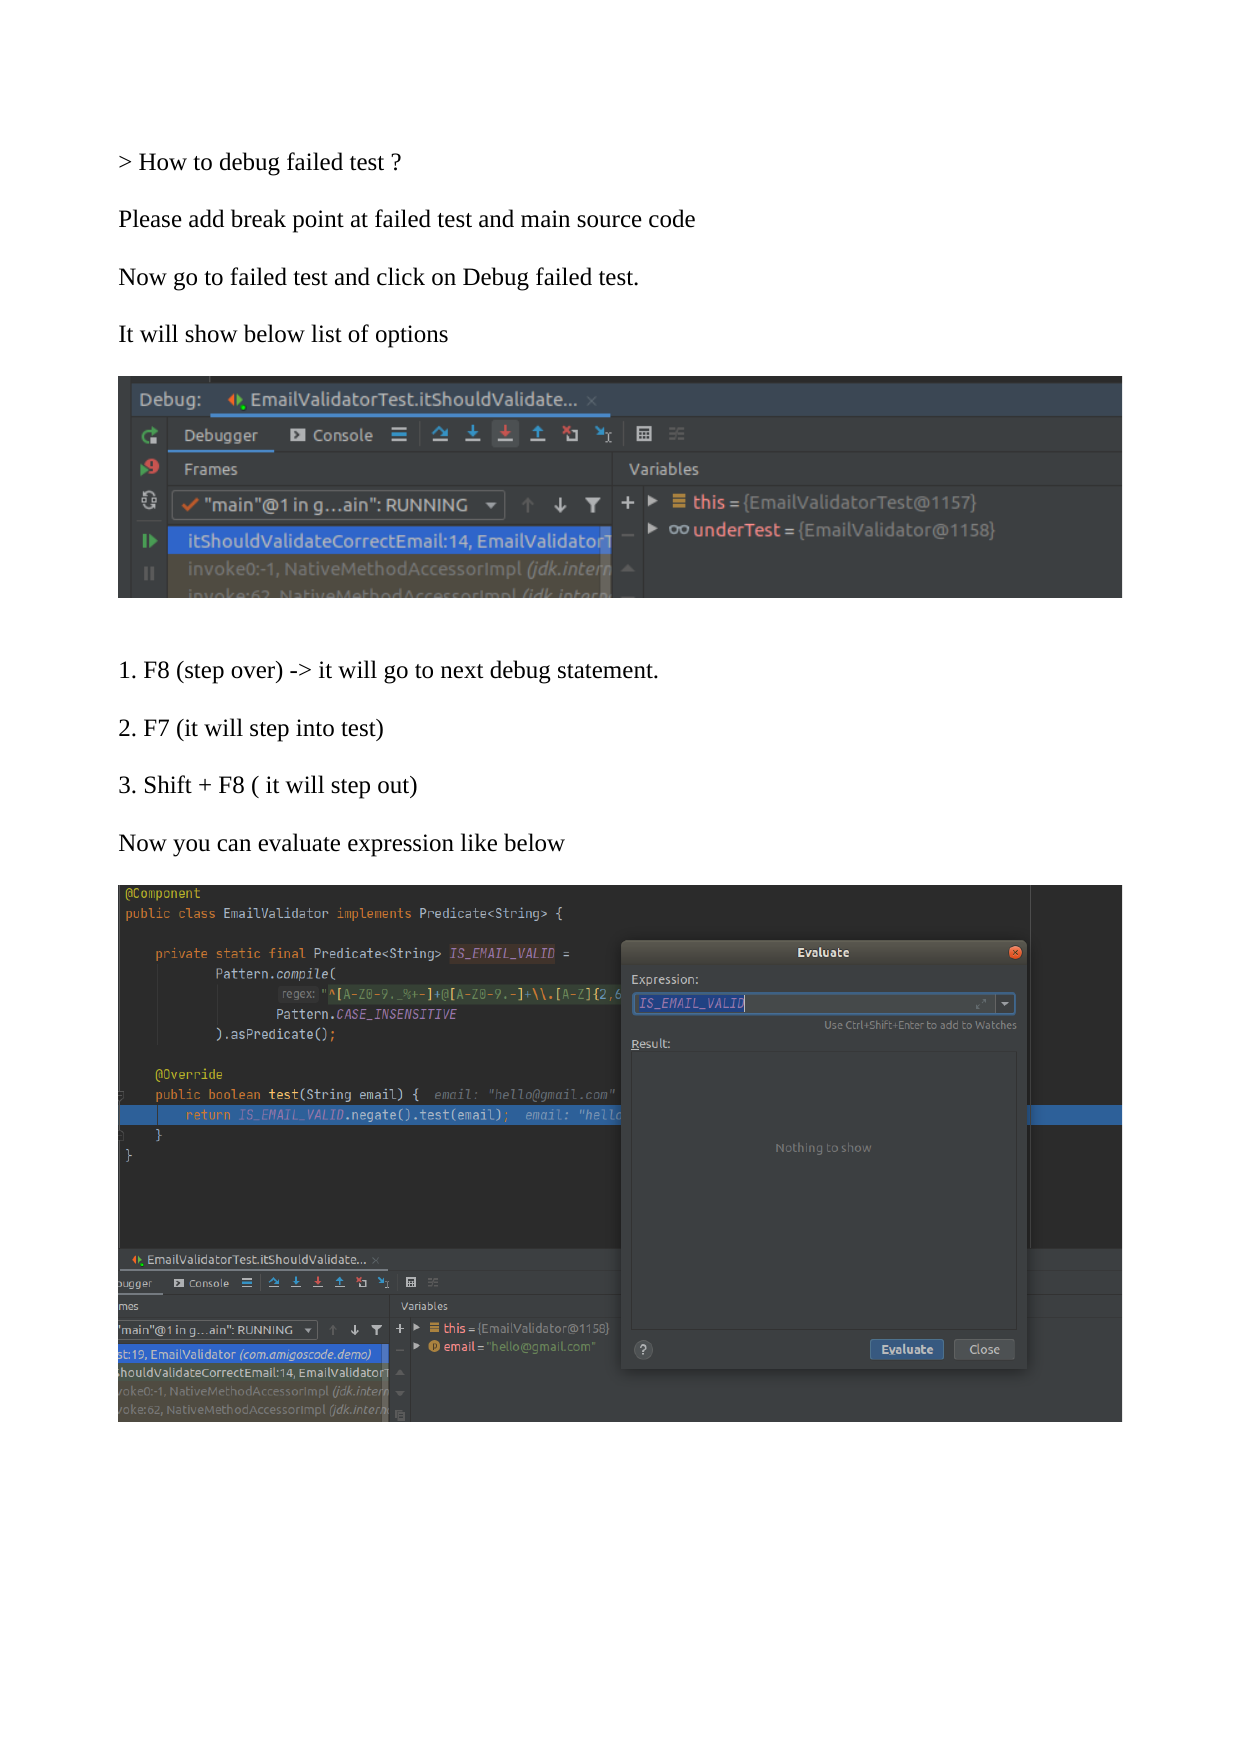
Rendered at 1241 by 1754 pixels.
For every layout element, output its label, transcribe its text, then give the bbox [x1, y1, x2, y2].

picture [118, 885, 1123, 1422]
text It will show below list of options [118, 319, 1122, 348]
text 2. F7 (it will step into test) [118, 713, 1122, 742]
text Now go to failed test and click on Debug failed test. [118, 262, 1122, 291]
picture [118, 376, 1123, 598]
text > How to debug failed test ? [118, 147, 1122, 176]
text 3. Shift + F8 ( it will step out) [118, 770, 1122, 799]
text Please add break point at failed test and main source code [118, 204, 1122, 233]
text 1. F8 (step over) -> it will go to next debug statement. [118, 655, 1122, 684]
text Now you can evaluate expression like below [118, 828, 1122, 857]
